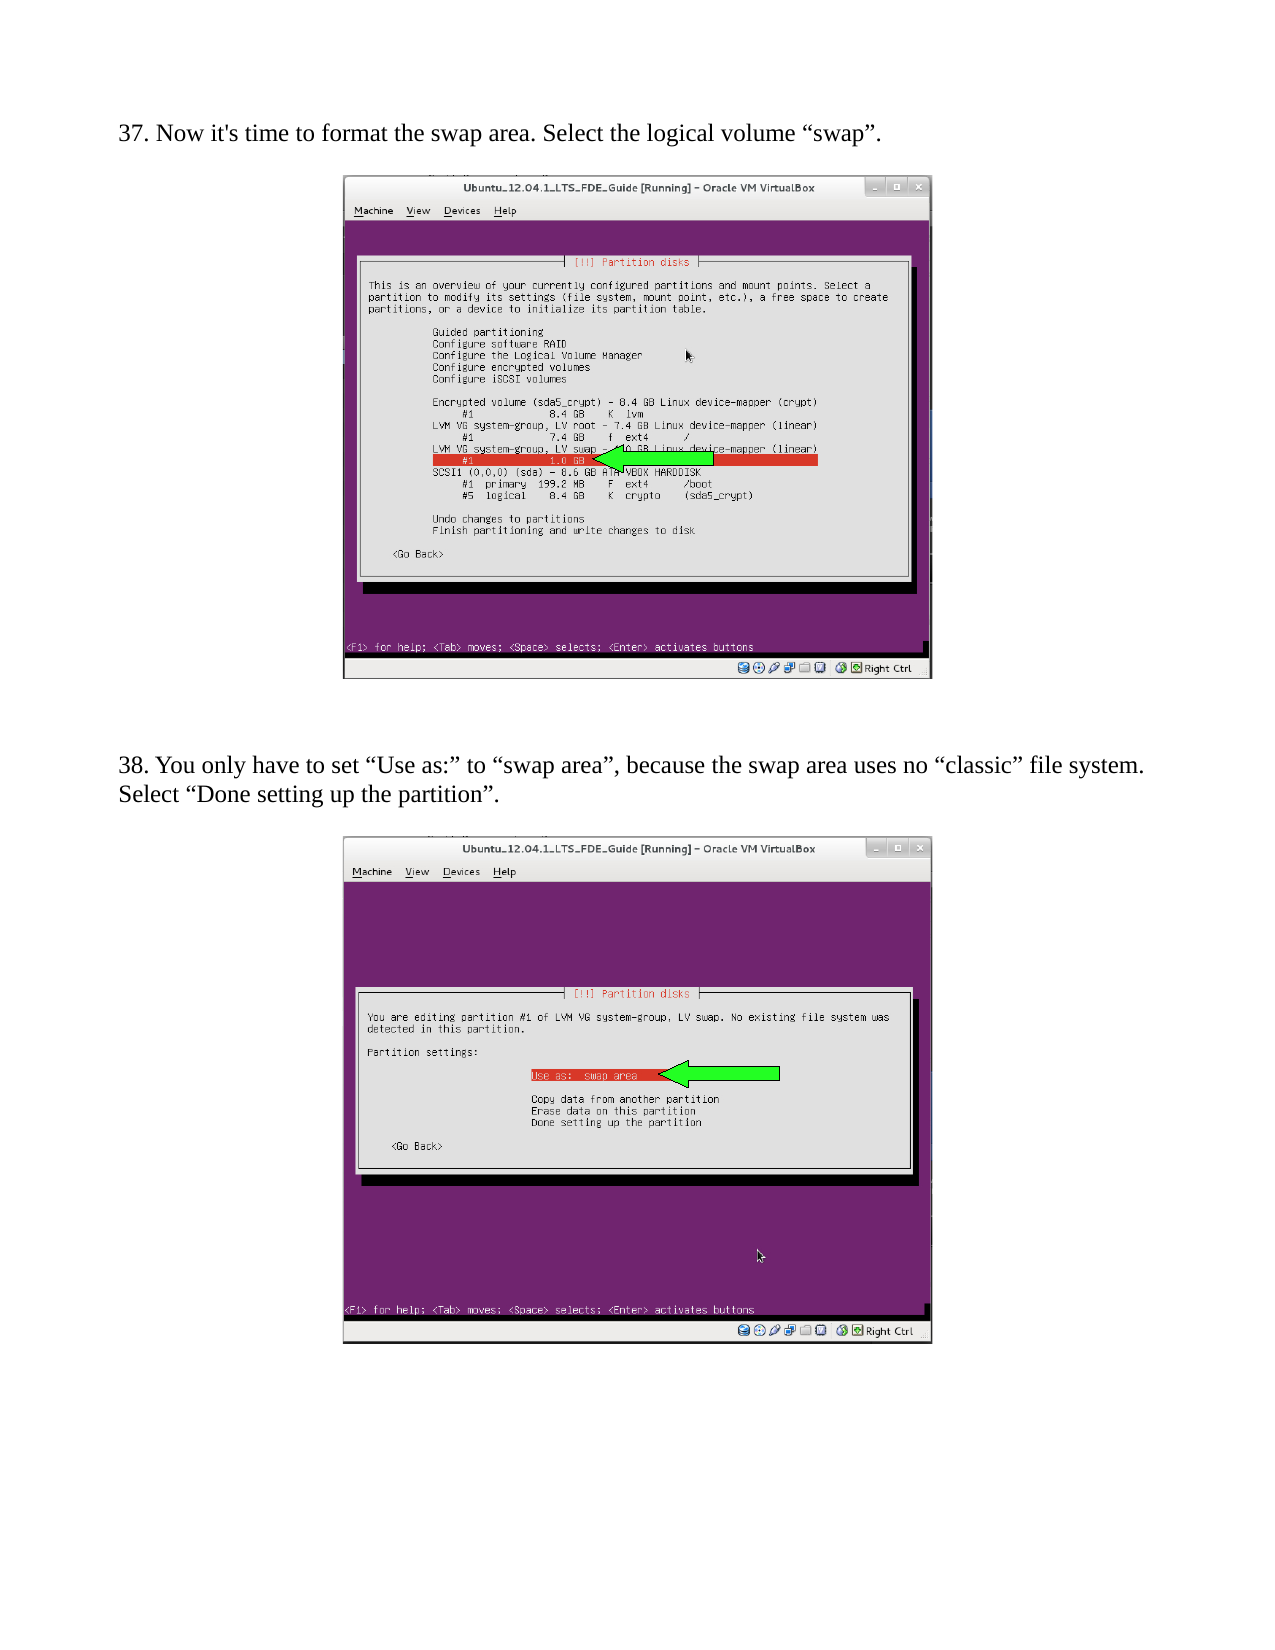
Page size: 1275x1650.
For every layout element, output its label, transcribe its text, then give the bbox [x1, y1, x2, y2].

text 37. Now it's time to format the swap area. Select the logical volume “swap”. [118, 118, 1157, 147]
text 38. You only have to set “Use as:” to “swap area”, because the swap area uses no “classic” file system. Select “Done setting up the partition”. [118, 751, 1157, 808]
picture [342, 836, 933, 1344]
picture [342, 175, 933, 679]
